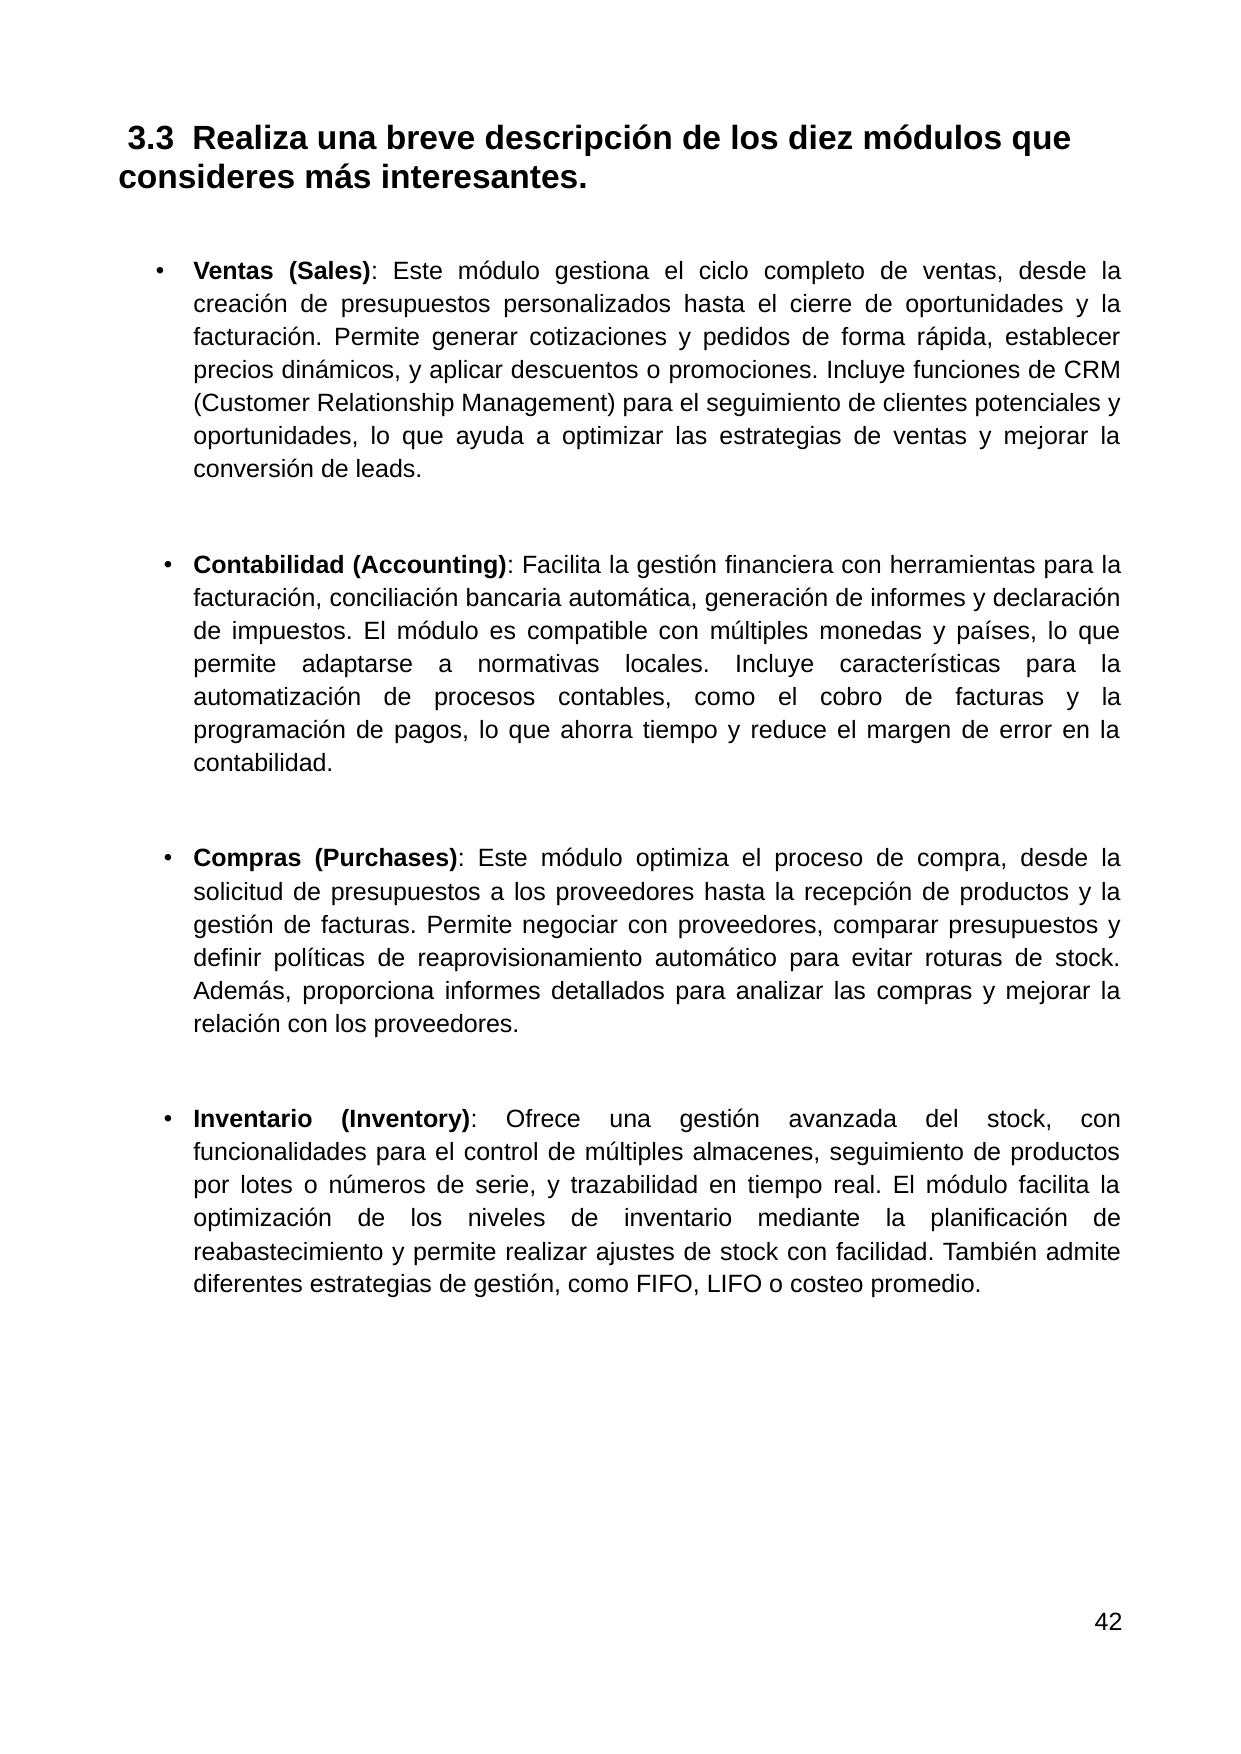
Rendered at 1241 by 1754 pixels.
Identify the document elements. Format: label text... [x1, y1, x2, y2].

list Inventario (Inventory): Ofrece una gestión avanzada del stock, con funcionalidades para el control de múltiples almacenes, seguimiento de productos por lotes o números de serie, y trazabilidad en tiempo real. El módulo facilita la optimización de los niveles de inventario mediante la planificación de reabastecimiento y permite realizar ajustes de stock con facilidad. También admite diferentes estrategias de gestión, como FIFO, LIFO o costeo promedio. [164, 1104, 1122, 1298]
subtitle Realiza una breve descripción de los diez módulos que consideres más interesantes. [118, 118, 1122, 195]
list Compras (Purchases): Este módulo optimiza el proceso de compra, desde la solicitud de presupuestos a los proveedores hasta la recepción de productos y la gestión de facturas. Permite negociar con proveedores, comparar presupuestos y definir políticas de reaprovisionamiento automático para evitar roturas de stock. Además, proporciona informes detallados para analizar las compras y mejorar la relación con los proveedores. [164, 843, 1122, 1037]
list Contabilidad (Accounting): Facilita la gestión financiera con herramientas para la facturación, conciliación bancaria automática, generación de informes y declaración de impuestos. El módulo es compatible con múltiples monedas y países, lo que permite adaptarse a normativas locales. Incluye características para la automatización de procesos contables, como el cobro de facturas y la programación de pagos, lo que ahorra tiempo y reduce el margen de error en la contabilidad. [164, 549, 1122, 777]
list Ventas (Sales): Este módulo gestiona el ciclo completo de ventas, desde la creación de presupuestos personalizados hasta el cierre de oportunidades y la facturación. Permite generar cotizaciones y pedidos de forma rápida, establecer precios dinámicos, y aplicar descuentos o promociones. Incluye funciones de CRM (Customer Relationship Management) para el seguimiento de clientes potenciales y oportunidades, lo que ayuda a optimizar las estrategias de ventas y mejorar la conversión de leads. [156, 256, 1122, 483]
